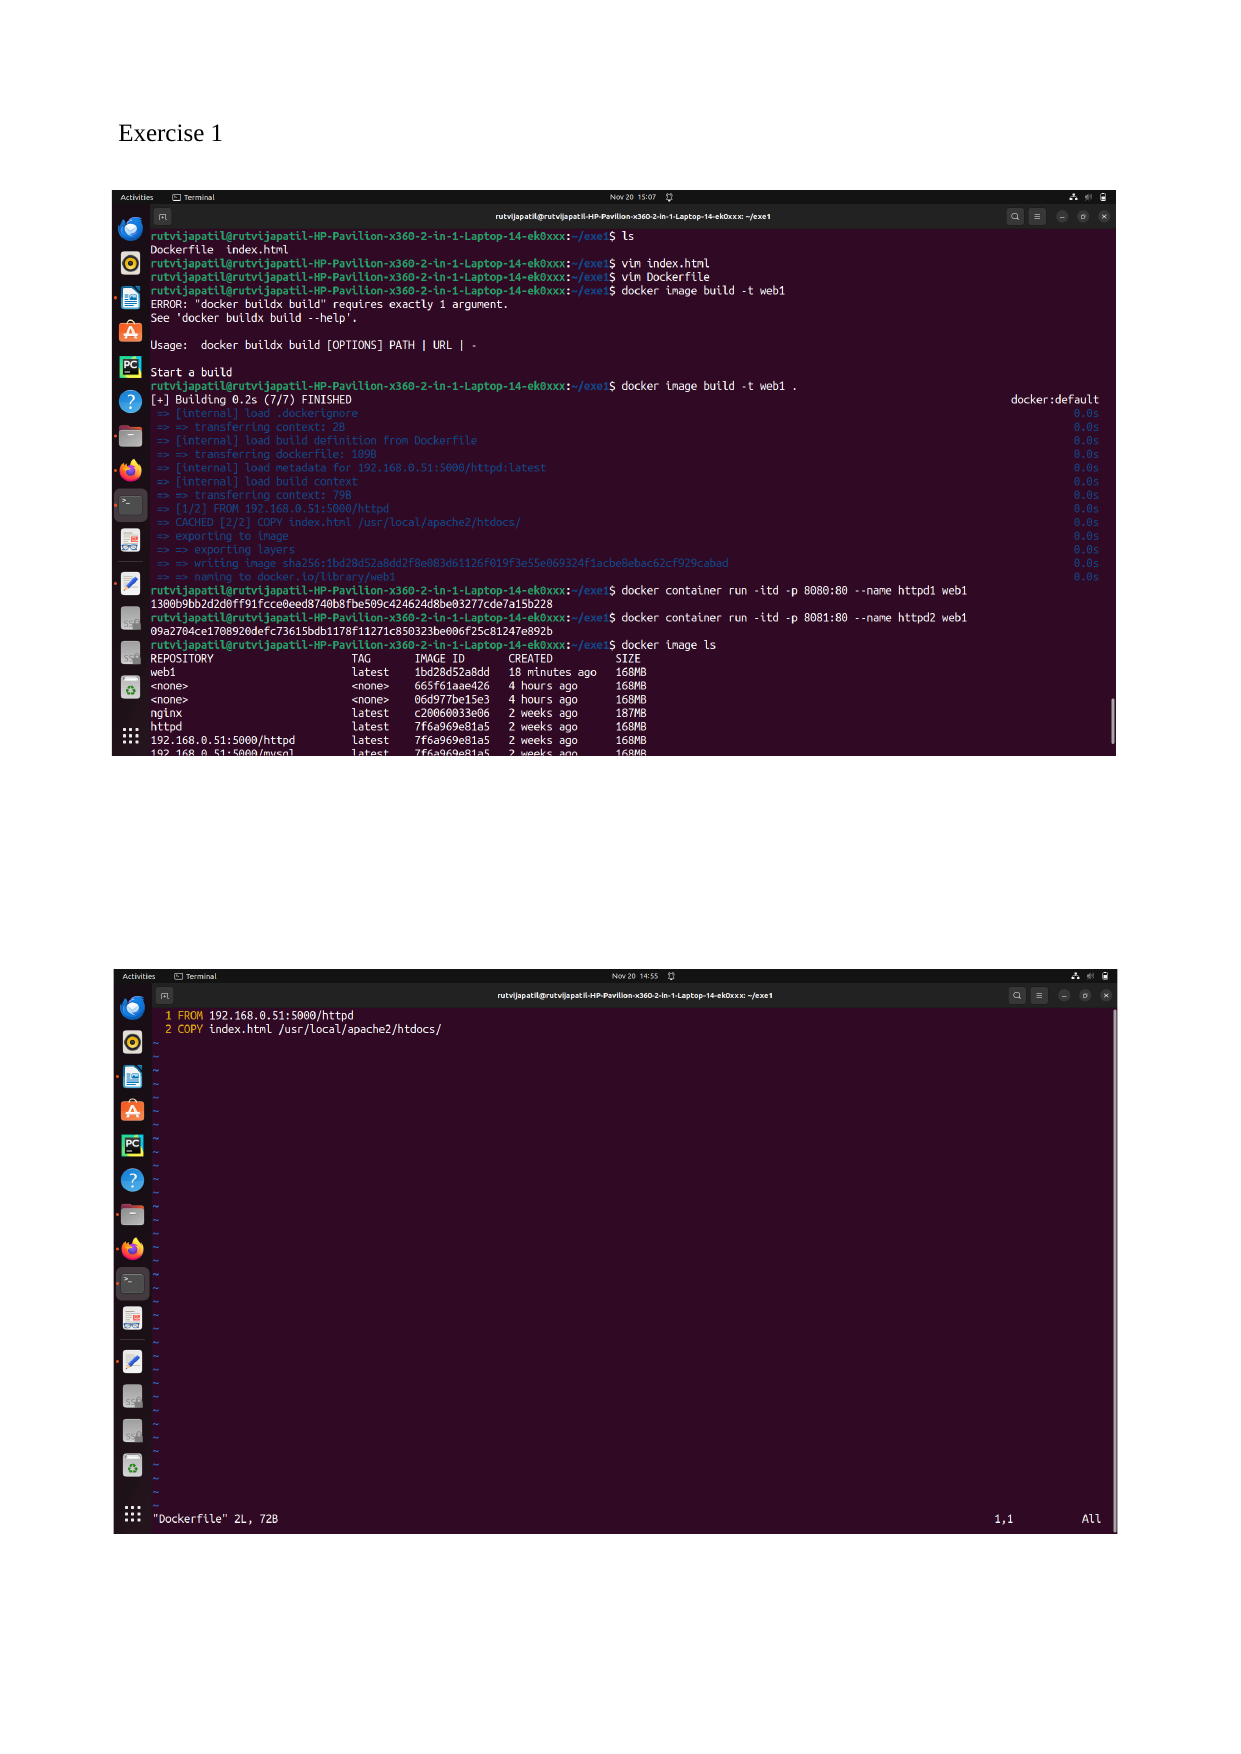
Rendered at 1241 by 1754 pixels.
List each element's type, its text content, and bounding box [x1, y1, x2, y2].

text Exercise 1 [118, 118, 1122, 147]
picture [113, 969, 1118, 1534]
picture [111, 190, 1116, 756]
